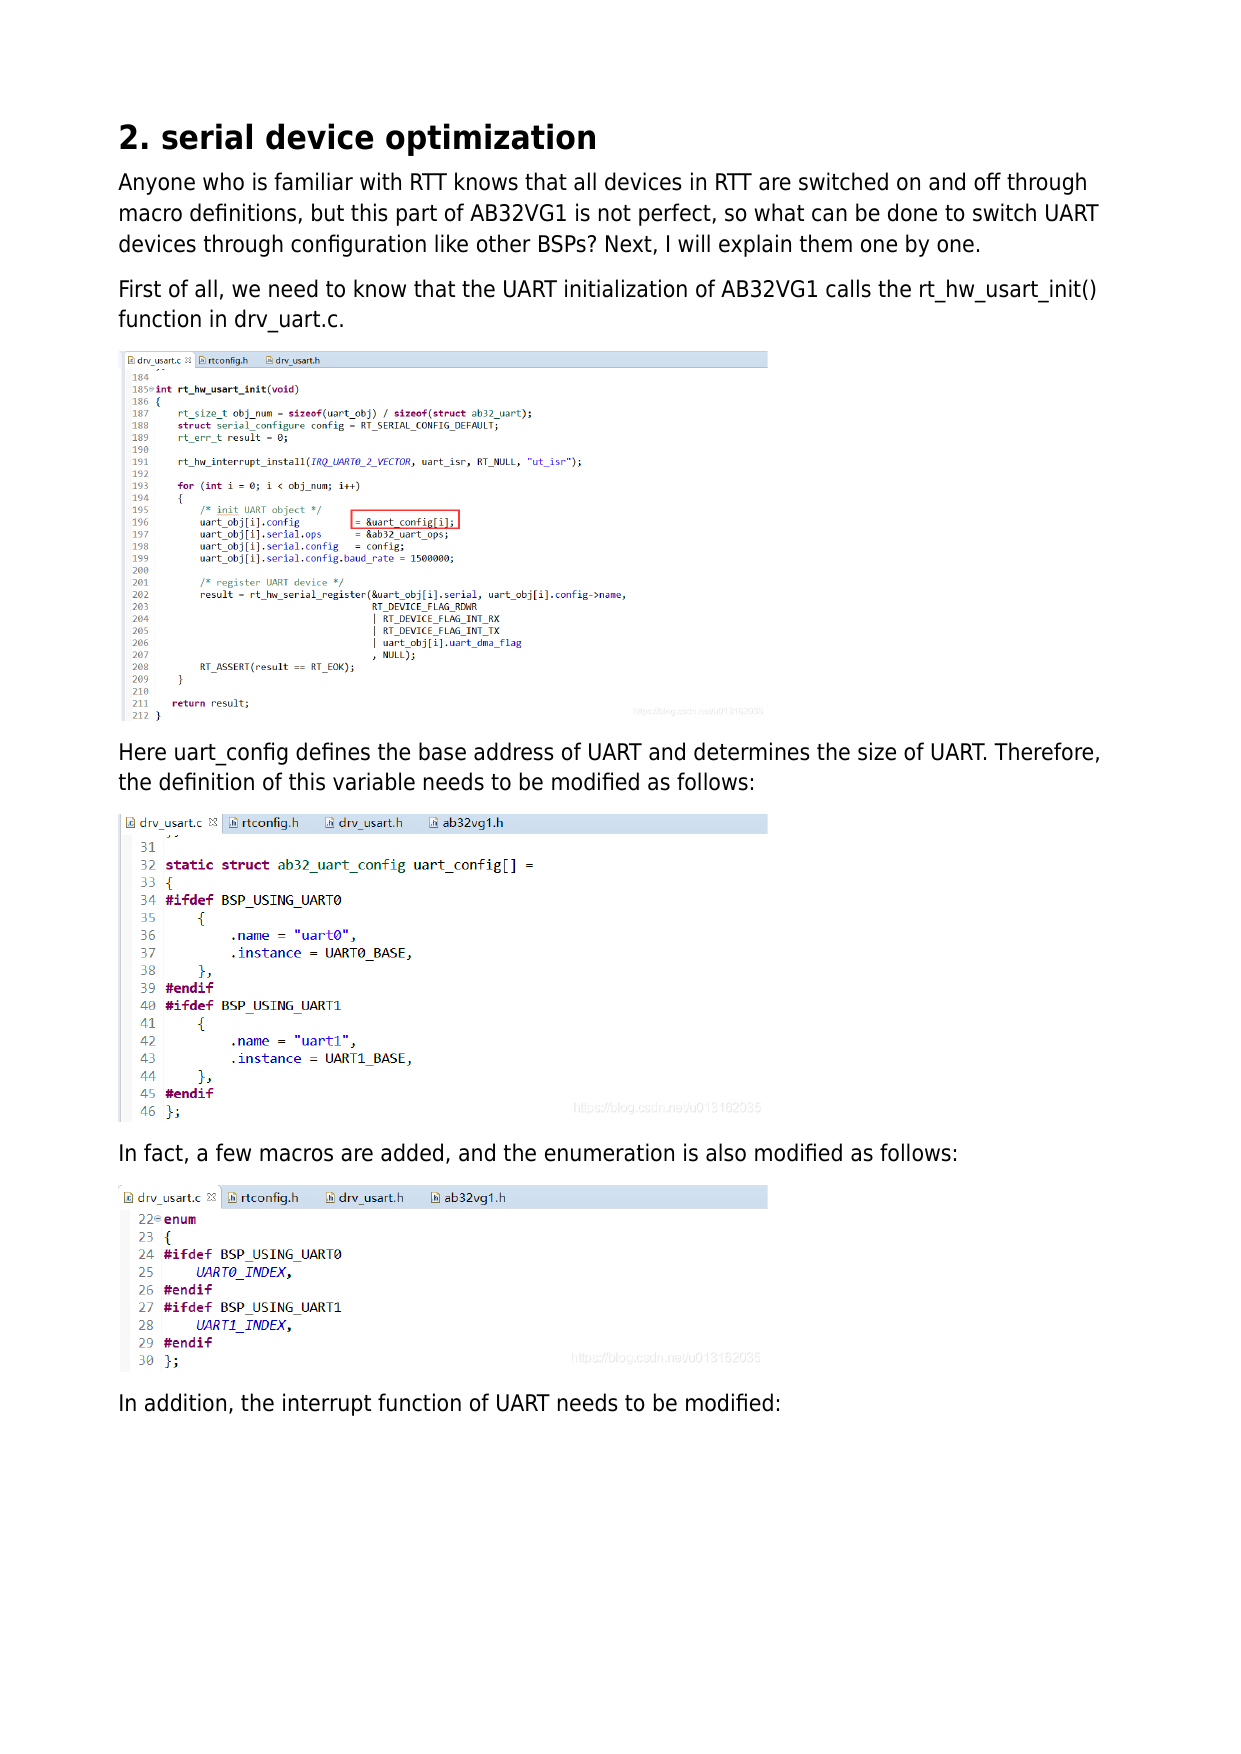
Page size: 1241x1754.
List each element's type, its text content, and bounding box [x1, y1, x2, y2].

picture [118, 1185, 768, 1372]
picture [118, 814, 768, 1122]
text Anyone who is familiar with RTT knows that all devices in RTT are switched on and off through macro definitions, but this part of AB32VG1 is not perfect, so what can be done to switch UART devices through configuration like other BSPs? Next, I will explain them one by one. [118, 169, 1122, 257]
text First of all, we need to know that the UART initialization of AB32VG1 calls the rt_hw_usart_init() function in drv_uart.c. [118, 276, 1122, 333]
text In fact, a few macros are added, and the enumeration is also modified as follows: [118, 1140, 1122, 1166]
subtitle 2. serial device optimization [118, 118, 1122, 157]
text In addition, the interrupt function of UART needs to be modified: [118, 1390, 1122, 1417]
text Here uart_config defines the base address of UART and determines the size of UART. Therefore, the definition of this variable needs to be modified as follows: [118, 739, 1122, 796]
picture [118, 351, 768, 721]
